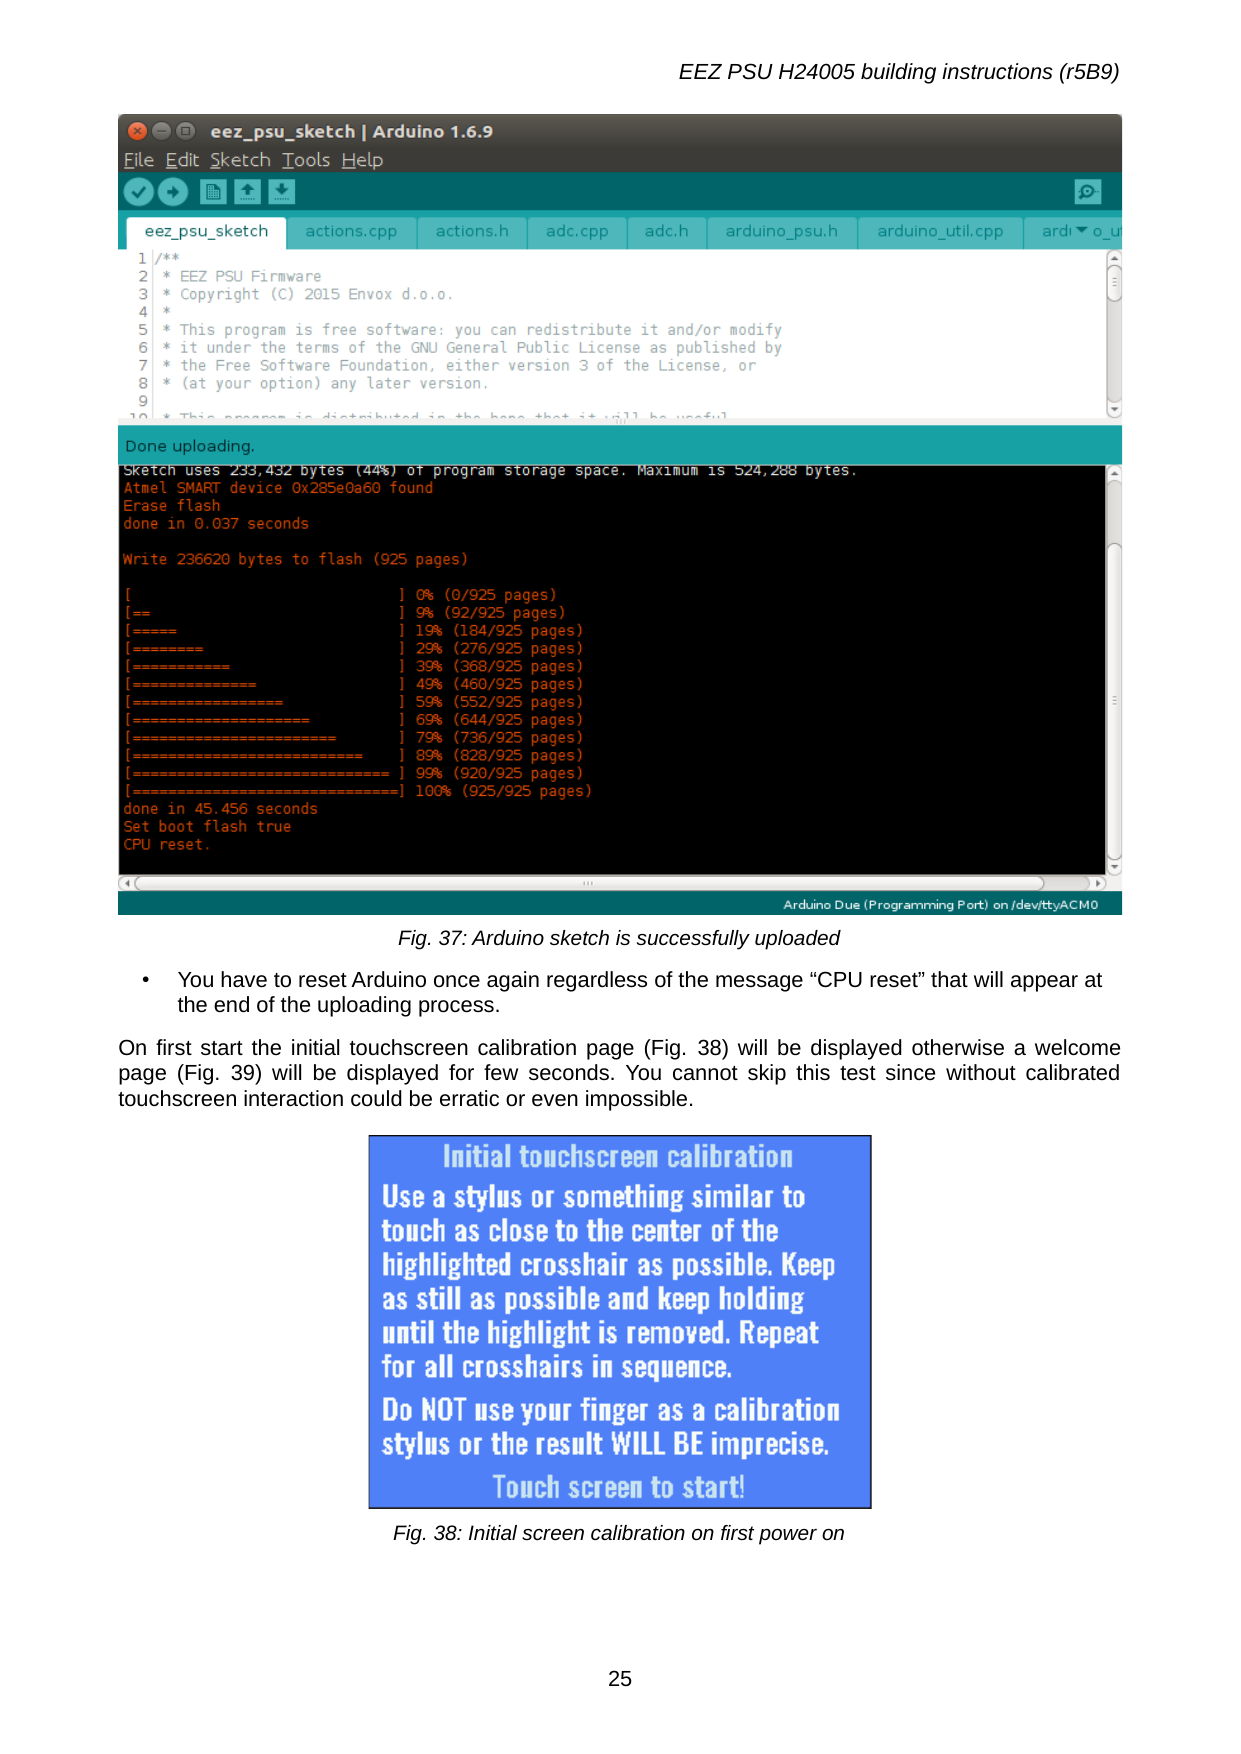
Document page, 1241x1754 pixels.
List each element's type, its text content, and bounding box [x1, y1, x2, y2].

text Fig. 38: Initial screen calibration on first power on [368, 1509, 872, 1545]
text On first start the initial touchscreen calibration page (Fig. 38) will be displayed otherwise a welcome page (Fig. 39) will be displayed for few seconds. You cannot skip this test since without calibrated touchscreen interaction could be erratic or even impossible. [118, 1035, 1122, 1111]
list You have to reset Arduino once again regardless of the message “CPU reset” that will appear at the end of the uploading process. [118, 950, 1122, 1017]
picture [368, 1135, 872, 1509]
list Fig. 37: Arduino sketch is successfully uploaded [118, 915, 1122, 950]
list [142, 106, 1110, 114]
picture [118, 114, 1123, 915]
